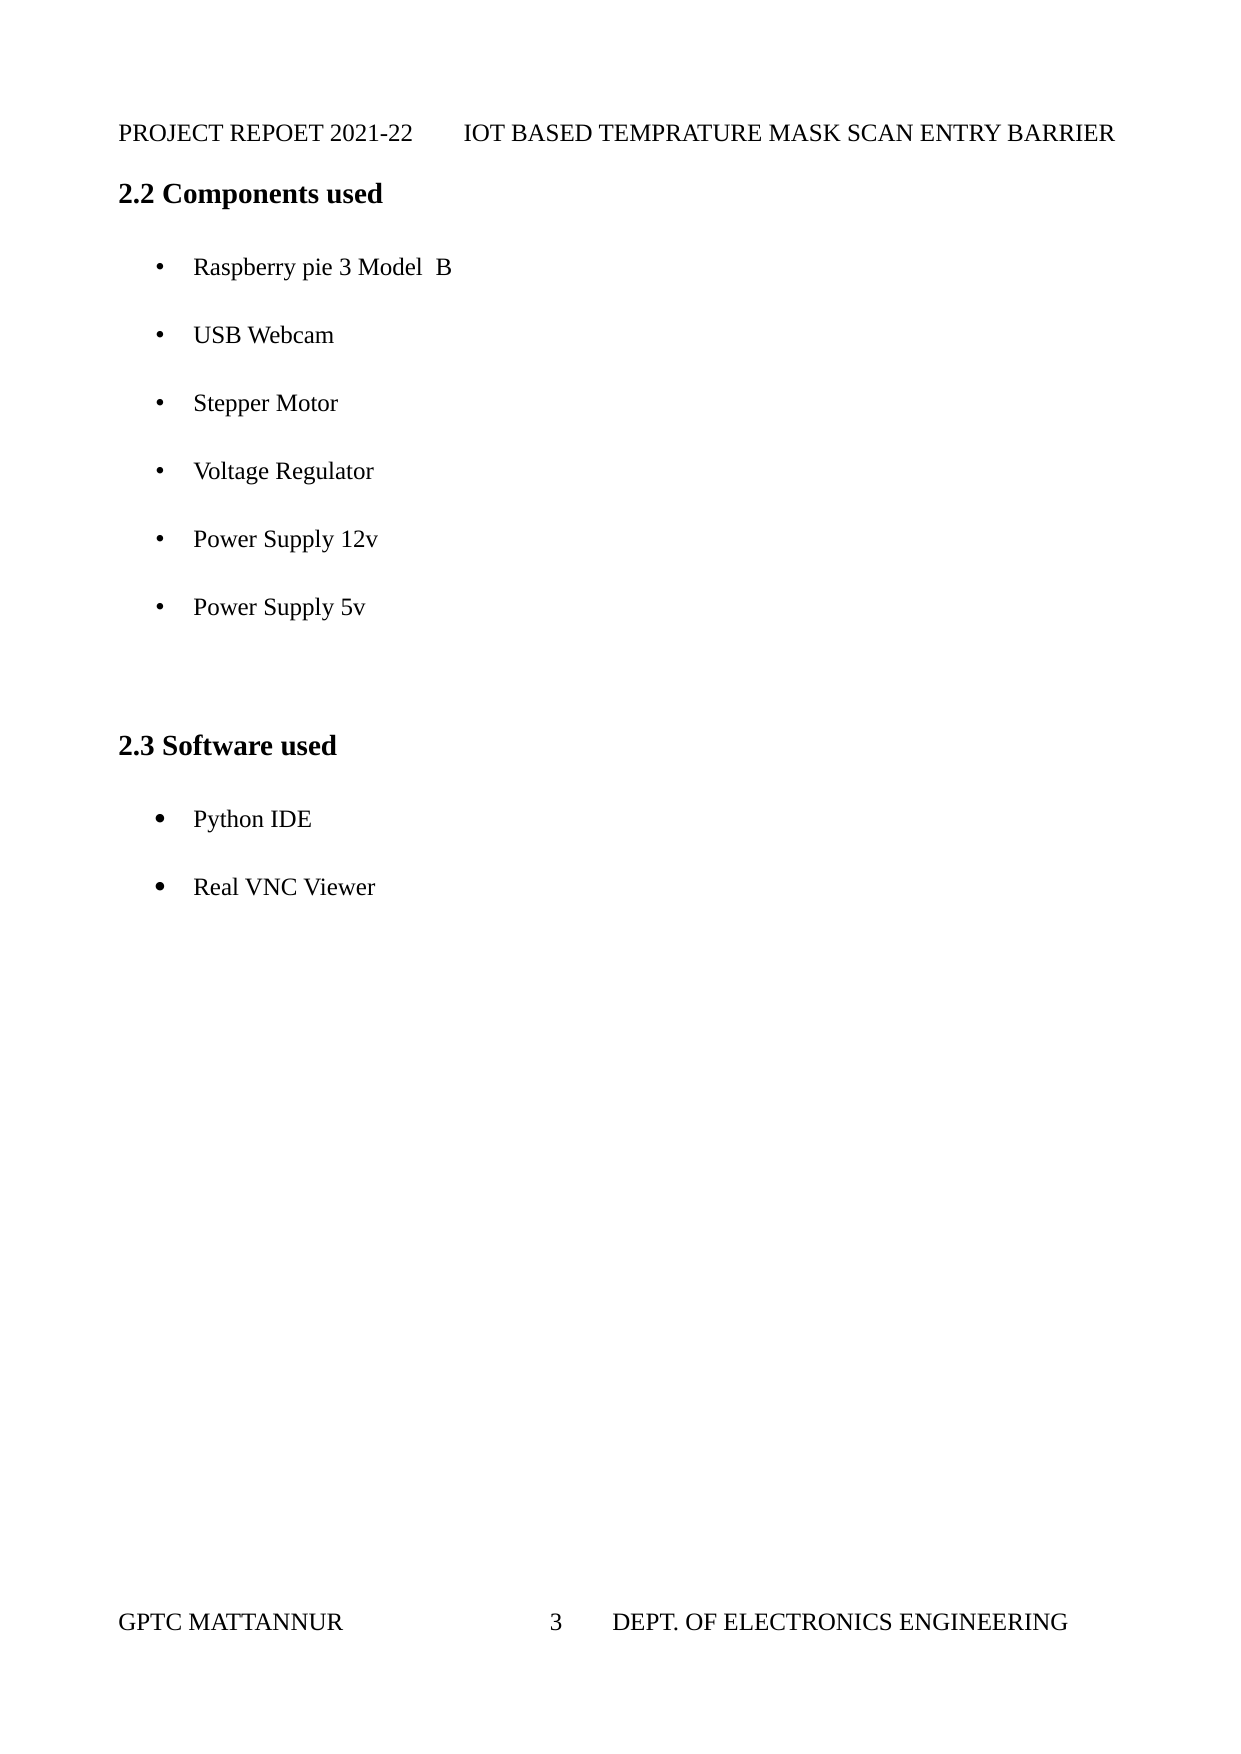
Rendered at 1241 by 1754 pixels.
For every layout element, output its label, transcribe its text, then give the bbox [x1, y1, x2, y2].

text 2.2 Components used [118, 176, 1122, 210]
list Power Supply 12v [156, 524, 1122, 553]
list Python IDE [156, 804, 1122, 833]
list Raspberry pie 3 Model B [156, 252, 1122, 280]
list Real VNC Viewer [156, 872, 1122, 901]
list Power Supply 5v [156, 592, 1122, 621]
text 2.3 Software used [118, 728, 1122, 762]
list Stepper Motor [156, 388, 1122, 417]
list USB Webcam [156, 320, 1122, 348]
list Voltage Regulator [156, 456, 1122, 485]
